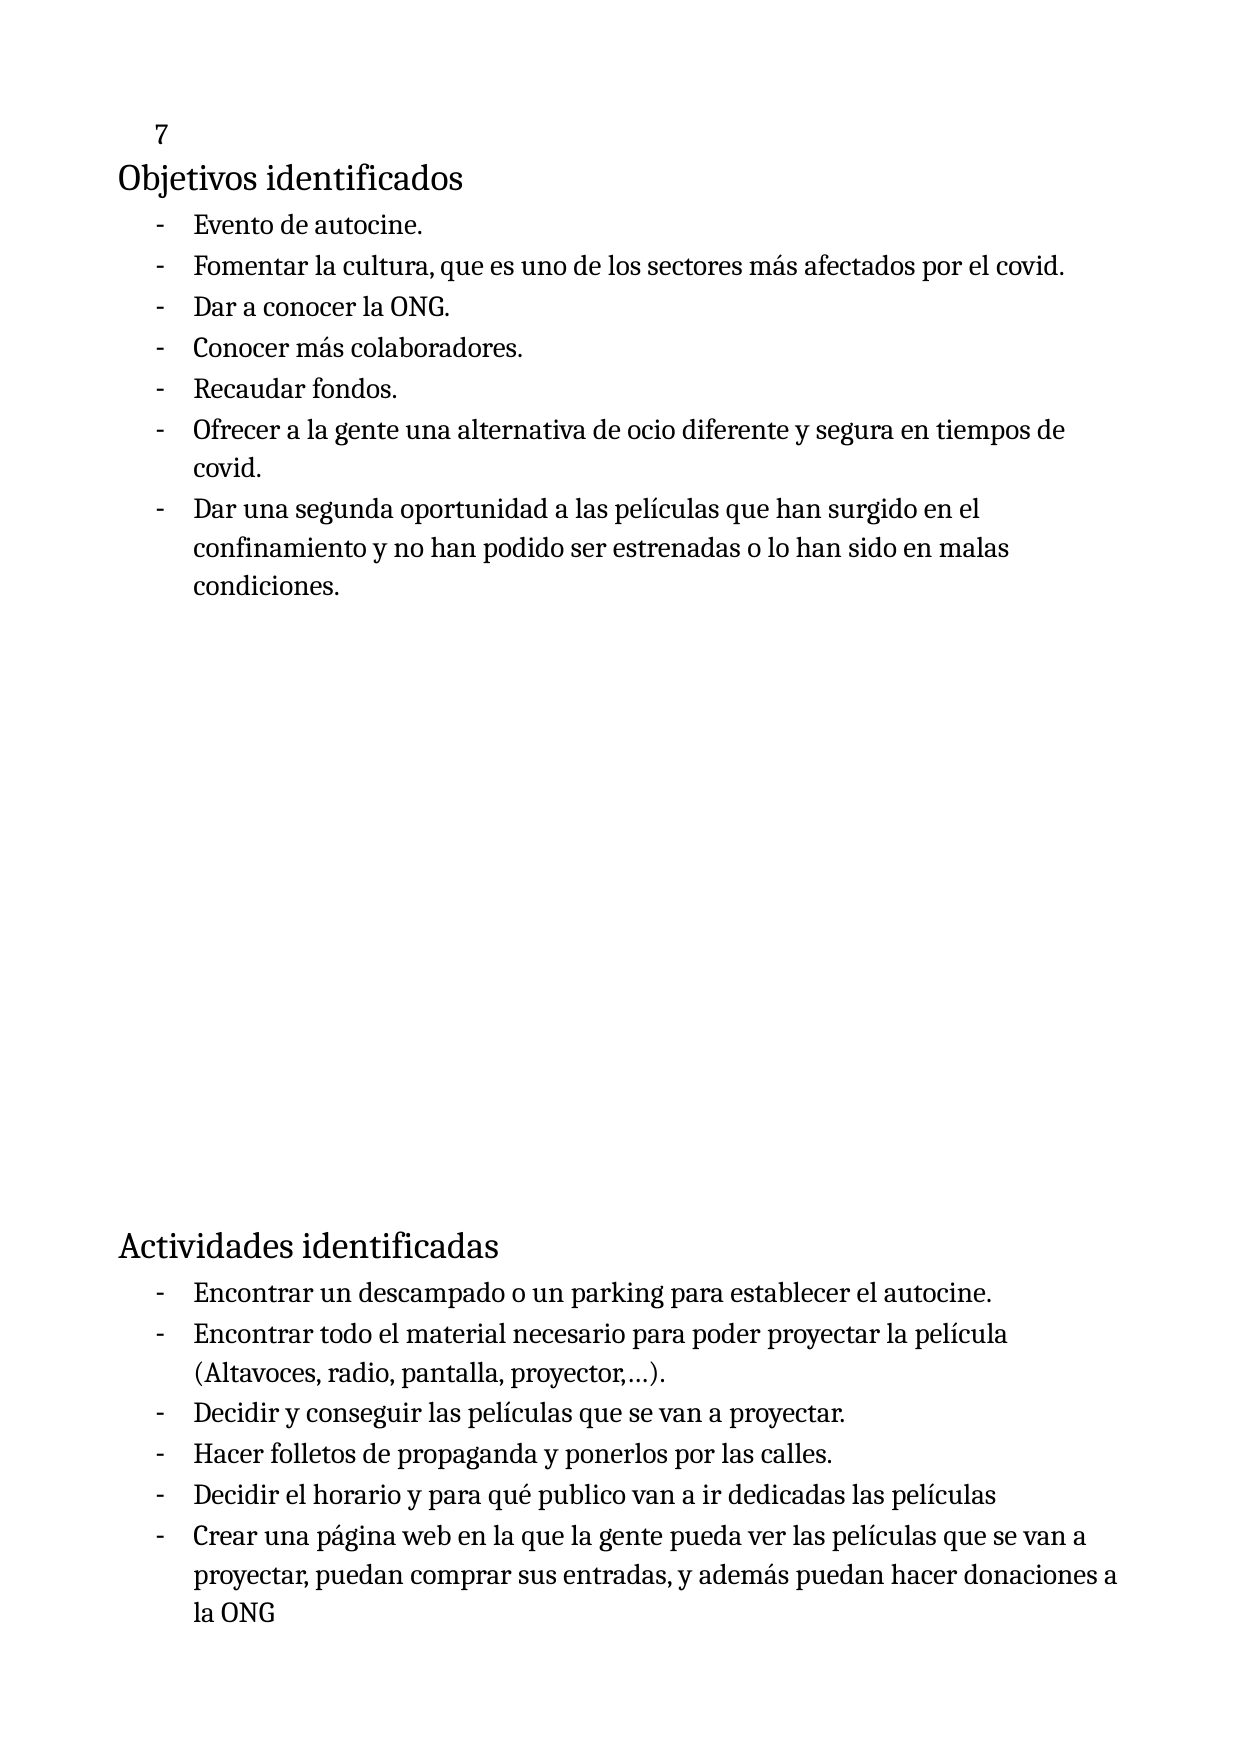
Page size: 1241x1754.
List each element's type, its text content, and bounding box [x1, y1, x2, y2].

list Evento de autocine. [156, 206, 1122, 242]
text Objetivos identificados [118, 157, 1122, 200]
list Hacer folletos de propaganda y ponerlos por las calles. [156, 1435, 1122, 1471]
list Fomentar la cultura, que es uno de los sectores más afectados por el covid. [156, 247, 1122, 283]
list Recaudar fondos. [156, 370, 1122, 406]
list Dar una segunda oportunidad a las películas que han surgido en el confinamiento y no han podido ser estrenadas o lo han sido en malas condiciones. [156, 490, 1122, 603]
list Encontrar todo el material necesario para poder proyectar la película (Altavoces, radio, pantalla, proyector,…). [156, 1315, 1122, 1389]
list Decidir el horario y para qué publico van a ir dedicadas las películas [156, 1476, 1122, 1512]
list Encontrar un descampado o un parking para establecer el autocine. [156, 1274, 1122, 1310]
text Actividades identificadas [118, 1225, 1122, 1268]
list Dar a conocer la ONG. [156, 288, 1122, 324]
list Decidir y conseguir las películas que se van a proyectar. [156, 1394, 1122, 1430]
list Crear una página web en la que la gente pueda ver las películas que se van a proyectar, puedan comprar sus entradas, y además puedan hacer donaciones a la ONG [156, 1517, 1122, 1630]
list Conocer más colaboradores. [156, 329, 1122, 365]
list Ofrecer a la gente una alternativa de ocio diferente y segura en tiempos de covid. [156, 411, 1122, 485]
